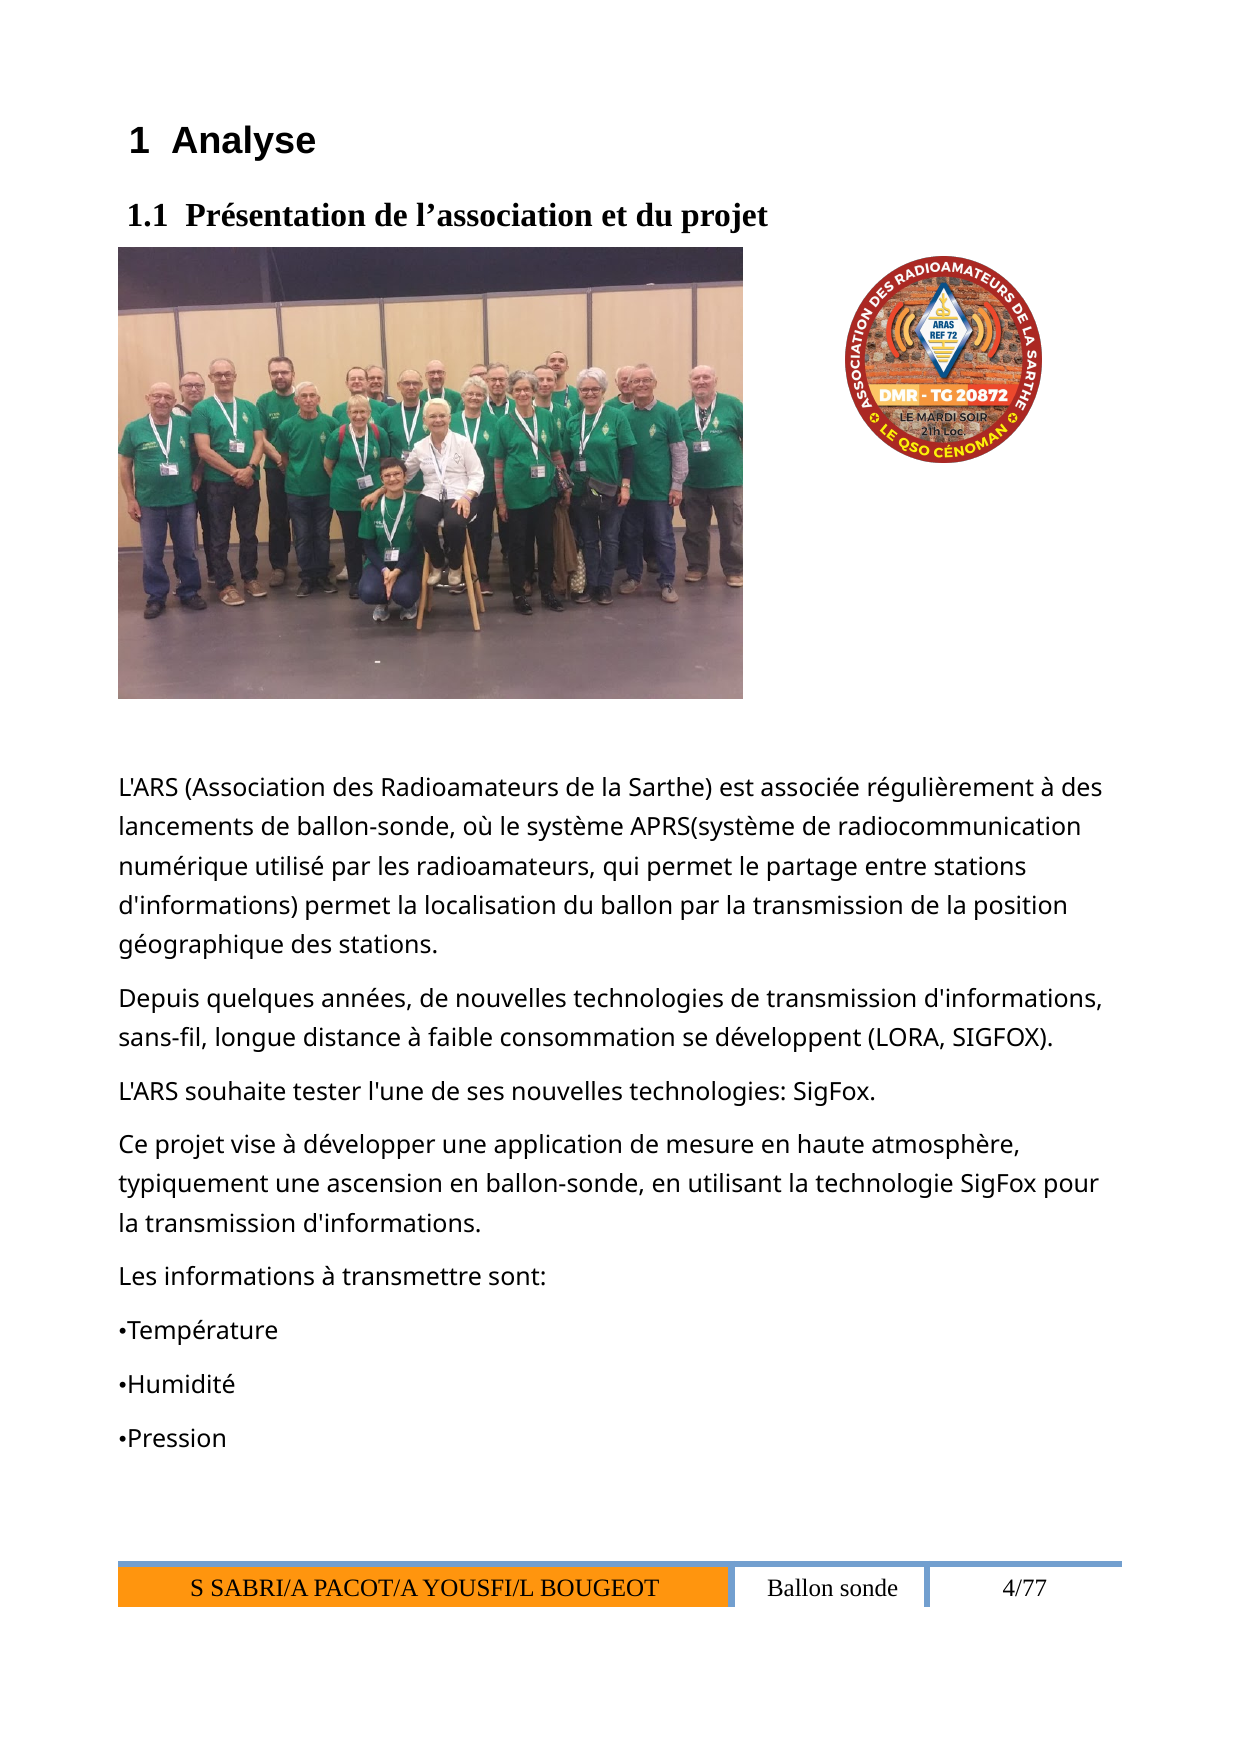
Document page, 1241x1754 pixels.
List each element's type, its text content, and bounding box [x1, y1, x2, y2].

text •Température [118, 1313, 1122, 1347]
picture [845, 256, 1042, 463]
text Depuis quelques années, de nouvelles technologies de transmission d'informations, sans-fil, longue distance à faible consommation se développent (LORA, SIGFOX). [118, 980, 1122, 1053]
text L'ARS souhaite tester l'une de ses nouvelles technologies: SigFox. [118, 1073, 1122, 1107]
text Ce projet vise à développer une application de mesure en haute atmosphère, typiquement une ascension en ballon-sonde, en utilisant la technologie SigFox pour la transmission d'informations. [118, 1127, 1122, 1239]
picture [118, 247, 743, 699]
text L'ARS (Association des Radioamateurs de la Sarthe) est associée régulièrement à des lancements de ballon-sonde, où le système APRS(système de radiocommunication numérique utilisé par les radioamateurs, qui permet le partage entre stations d'informations) permet la localisation du ballon par la transmission de la position géographique des stations. [118, 770, 1122, 961]
subtitle Présentation de l’association et du projet [118, 195, 1122, 234]
text Les informations à transmettre sont: [118, 1259, 1122, 1293]
text •Pression [118, 1420, 1122, 1454]
subtitle Analyse [118, 118, 1122, 162]
text •Humidité [118, 1367, 1122, 1401]
